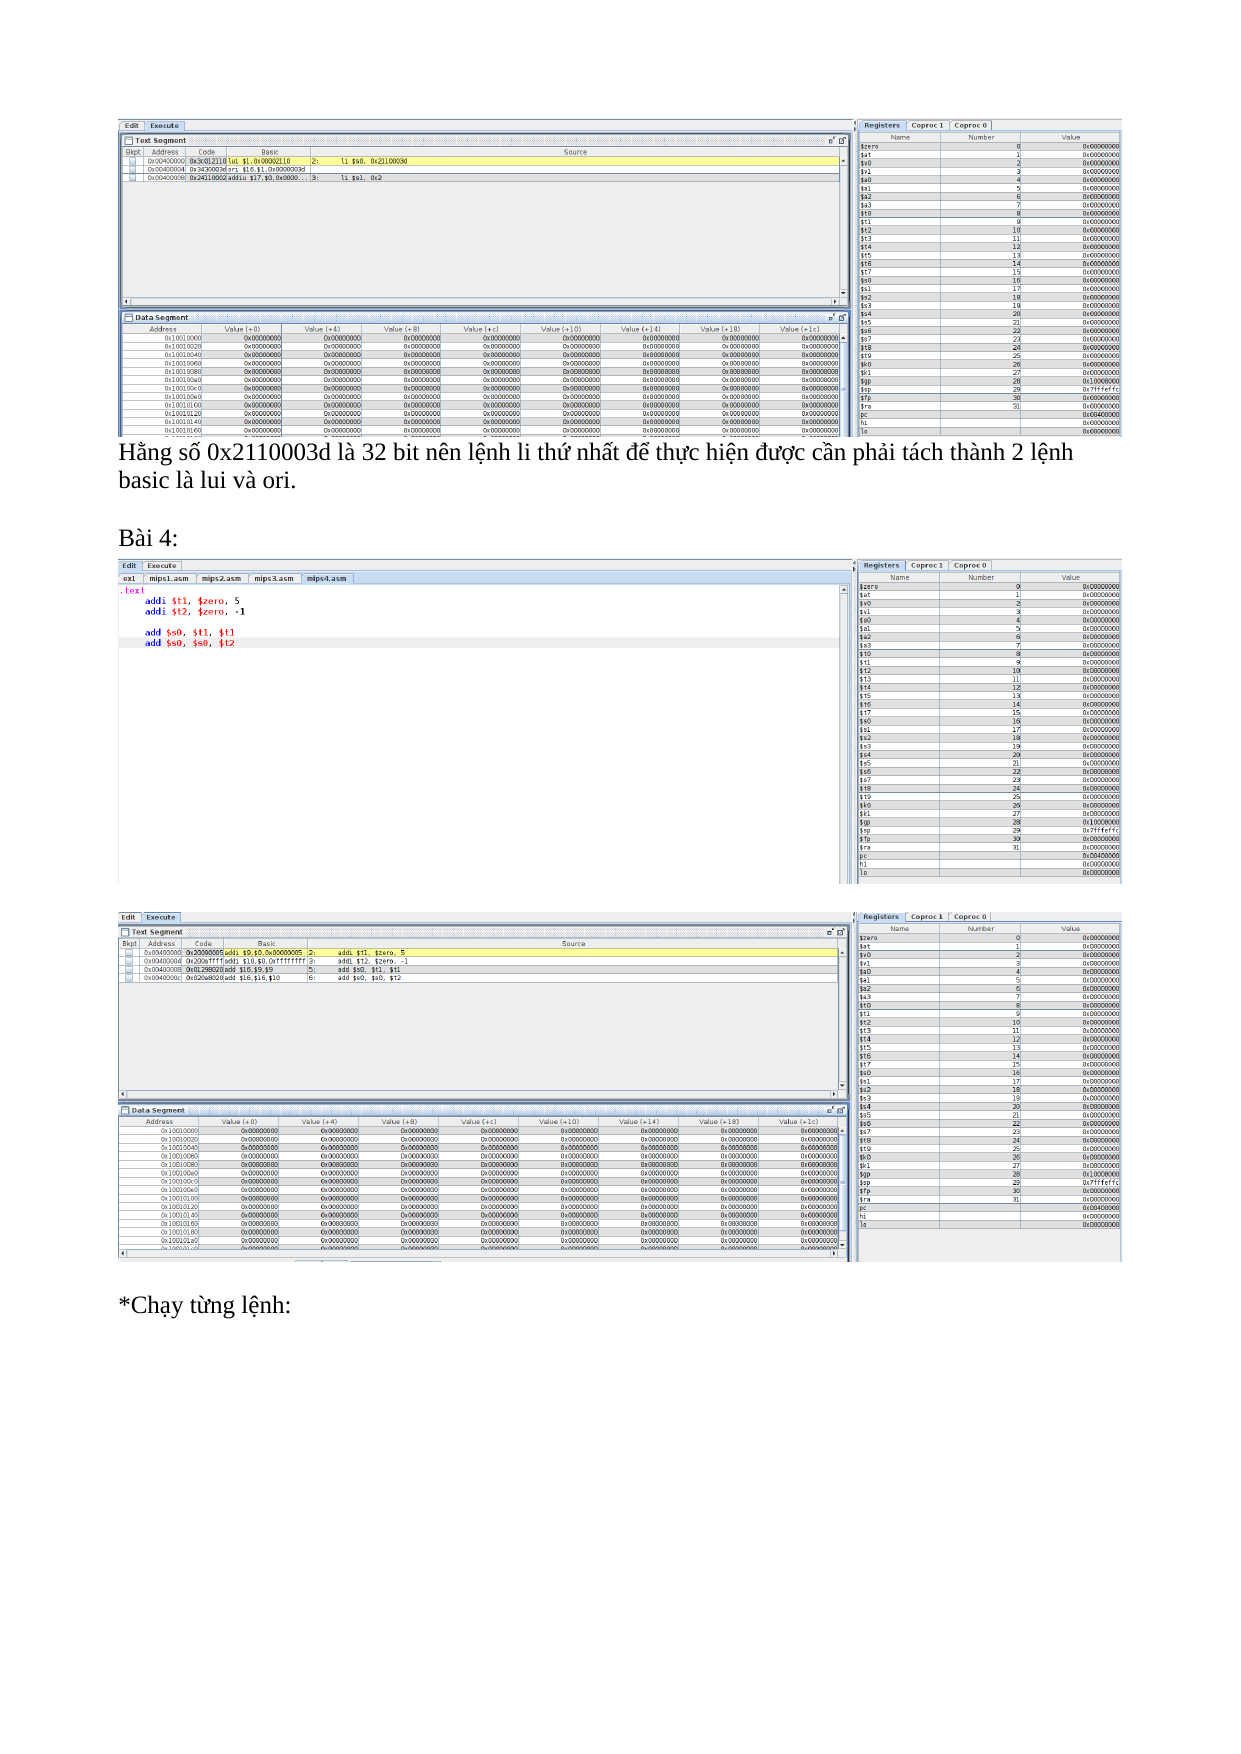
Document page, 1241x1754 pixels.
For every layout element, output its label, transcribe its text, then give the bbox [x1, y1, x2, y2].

picture [118, 118, 1123, 437]
text Hằng số 0x2110003d là 32 bit nên lệnh li thứ nhất để thực hiện được cần phải tách thành 2 lệnh basic là lui và ori. [118, 437, 1122, 494]
text Bài 4: [118, 523, 1122, 552]
text *Chạy từng lệnh: [118, 1290, 1122, 1319]
picture [118, 558, 1123, 884]
picture [118, 912, 1123, 1262]
